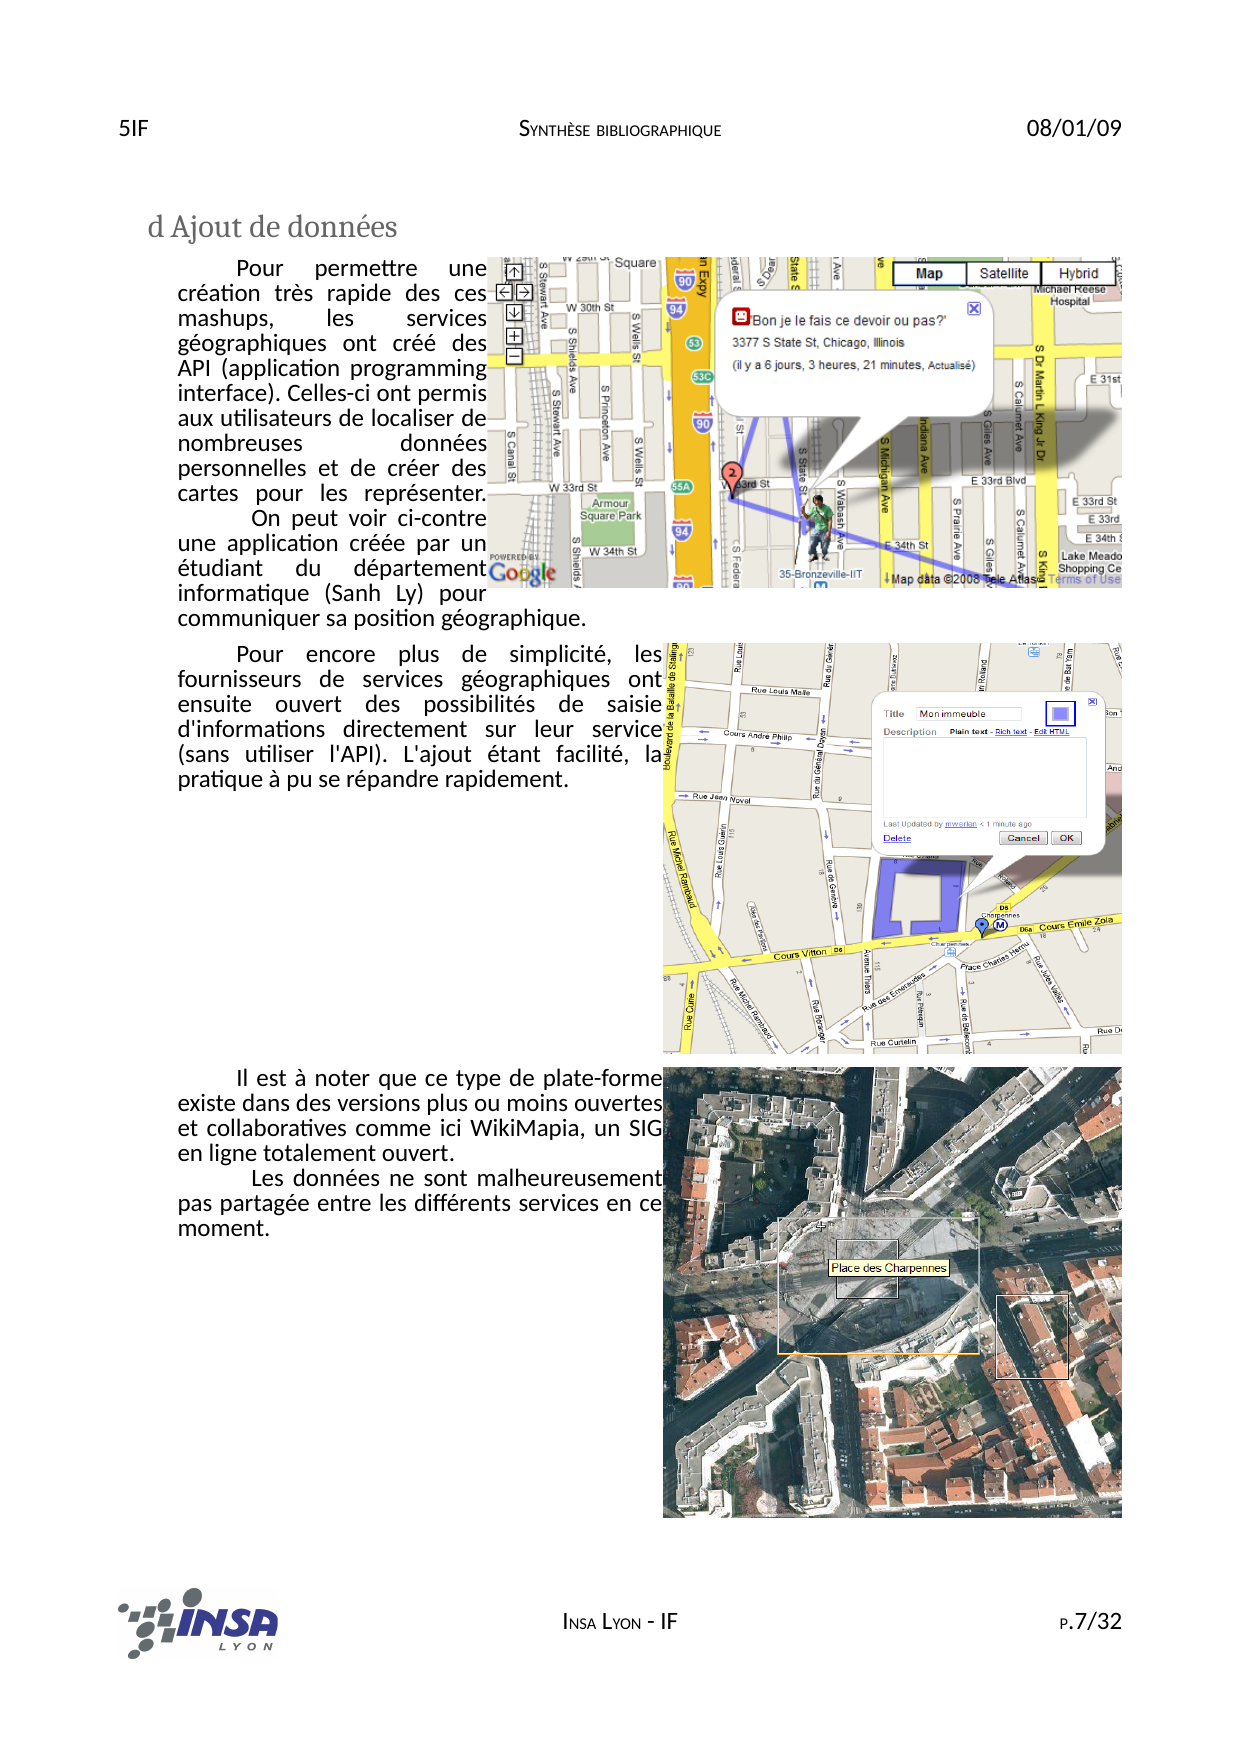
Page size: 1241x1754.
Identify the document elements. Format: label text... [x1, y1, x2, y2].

picture [663, 1067, 1122, 1518]
text Il est à noter que ce type de plate-forme existe dans des versions plus ou moins ouvertes et collaboratives comme ici WikiMapia, un SIG en ligne totalement ouvert. Les données ne sont malheureusement pas partagée entre les différents services en ce moment. [177, 1067, 663, 1518]
text Pour encore plus de simplicité, les fournisseurs de services géographiques ont ensuite ouvert des possibilités de saisie d'informations directement sur leur service (sans utiliser l'API). L'ajout étant facilité, la pratique à pu se répandre rapidement. [177, 644, 663, 1056]
subtitle Ajout de données [118, 208, 1122, 245]
text Pour permettre une création très rapide des ces mashups, les services géographiques ont créé des API (application programming interface). Celles-ci ont permis aux utilisateurs de localiser de nombreuses données personnelles et de créer des cartes pour les représenter. On peut voir ci-contre une application créée par un étudiant du département informatique (Sanh Ly) pour communiquer sa position géographique. [177, 257, 1122, 632]
picture [118, 1588, 278, 1659]
picture [487, 257, 1122, 588]
picture [663, 643, 1122, 1056]
